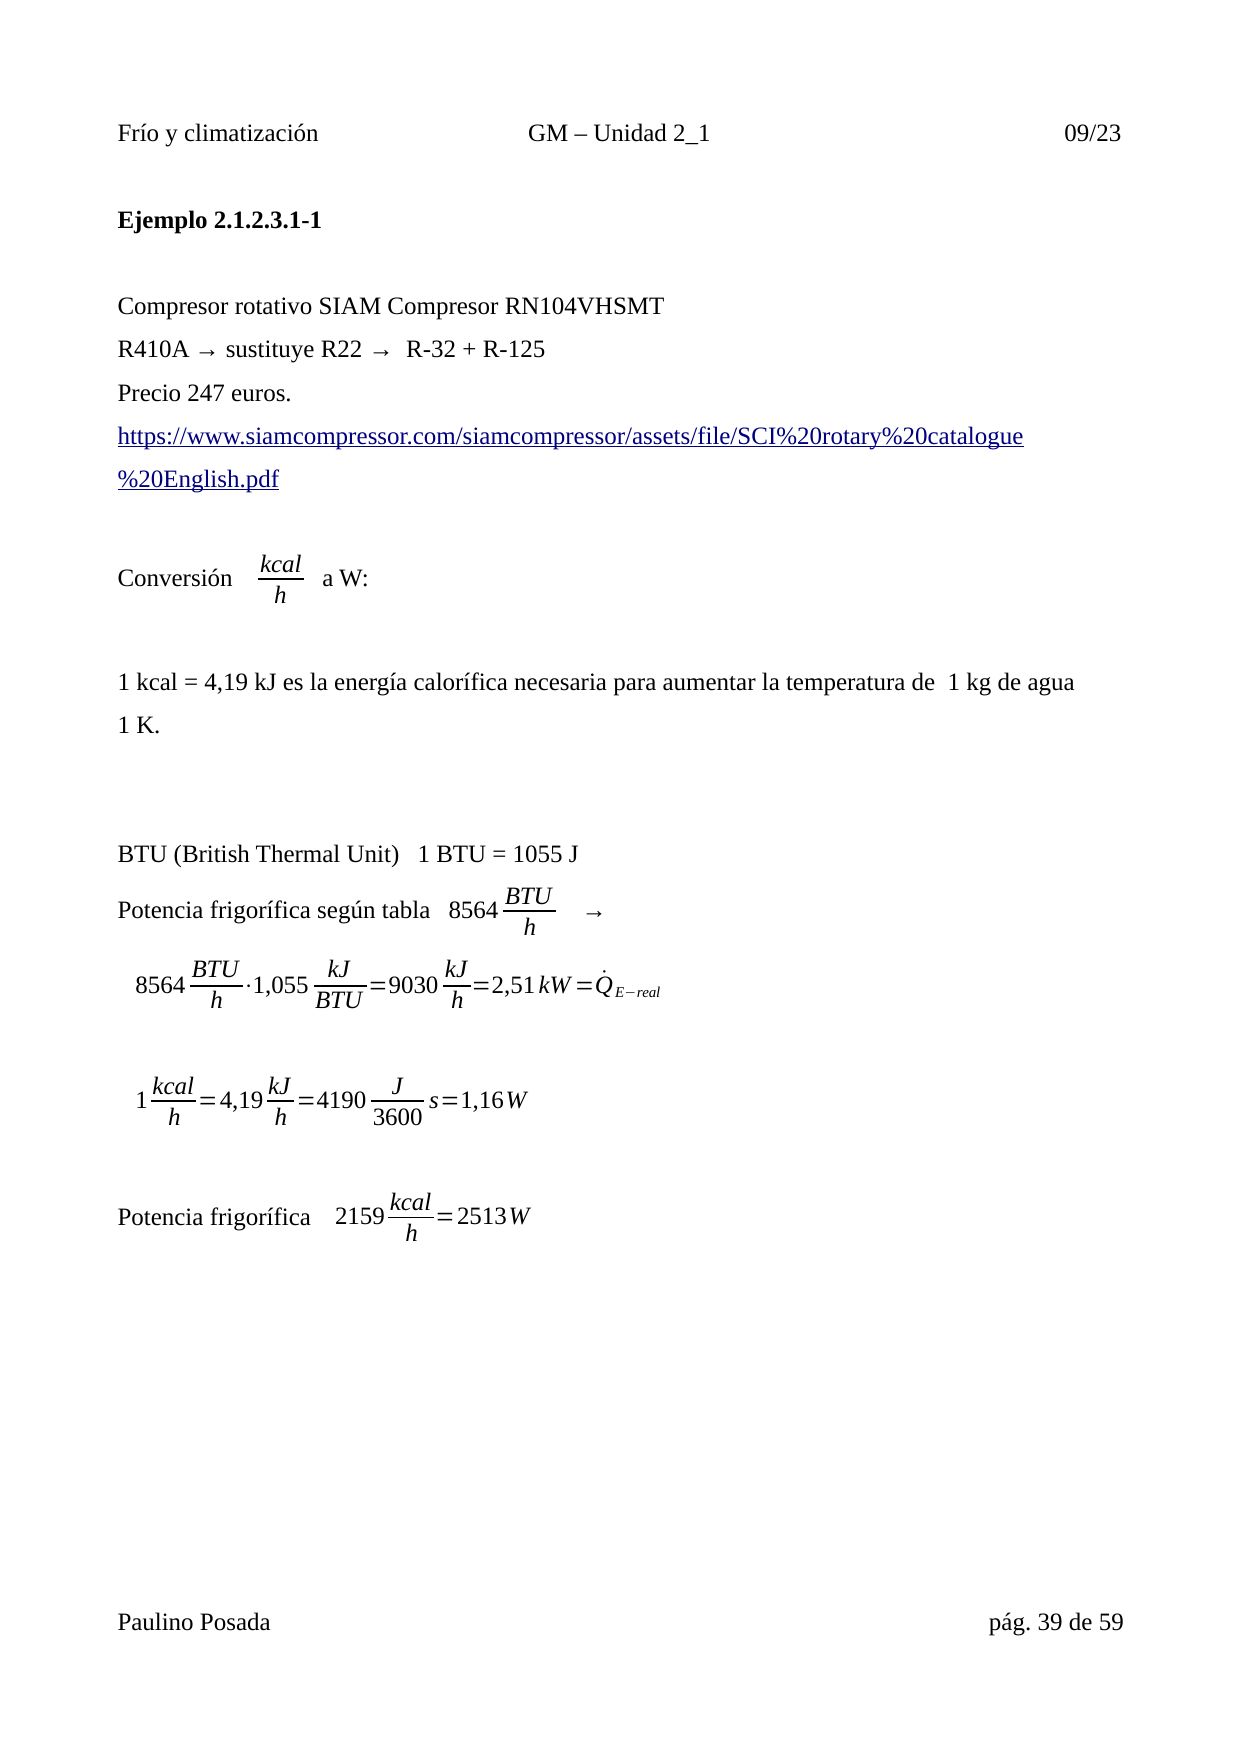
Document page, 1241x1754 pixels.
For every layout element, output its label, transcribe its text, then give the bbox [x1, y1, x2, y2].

text 1 kcal = 4,19 kJ es la energía calorífica necesaria para aumentar la temperatura de 1 kg de agua [117, 667, 1123, 695]
text Conversión a W: [117, 550, 1123, 609]
text https://www.siamcompressor.com/siamcompressor/assets/file/SCI%20rotary%20catalogue%20English.pdf [117, 421, 1123, 493]
text Potencia frigorífica según tabla → [117, 882, 1123, 1015]
text Ejemplo 2.1.2.3.1-1 [117, 205, 1123, 234]
text Potencia frigorífica [117, 1189, 1123, 1248]
text R410A → sustituye R22 → R-32 + R-125 [117, 334, 1123, 363]
text Compresor rotativo SIAM Compresor RN104VHSMT [117, 291, 1123, 320]
text Precio 247 euros. [117, 378, 1123, 406]
text 1 K. [117, 710, 1123, 738]
text BTU (British Thermal Unit) 1 BTU = 1055 J [117, 839, 1123, 868]
